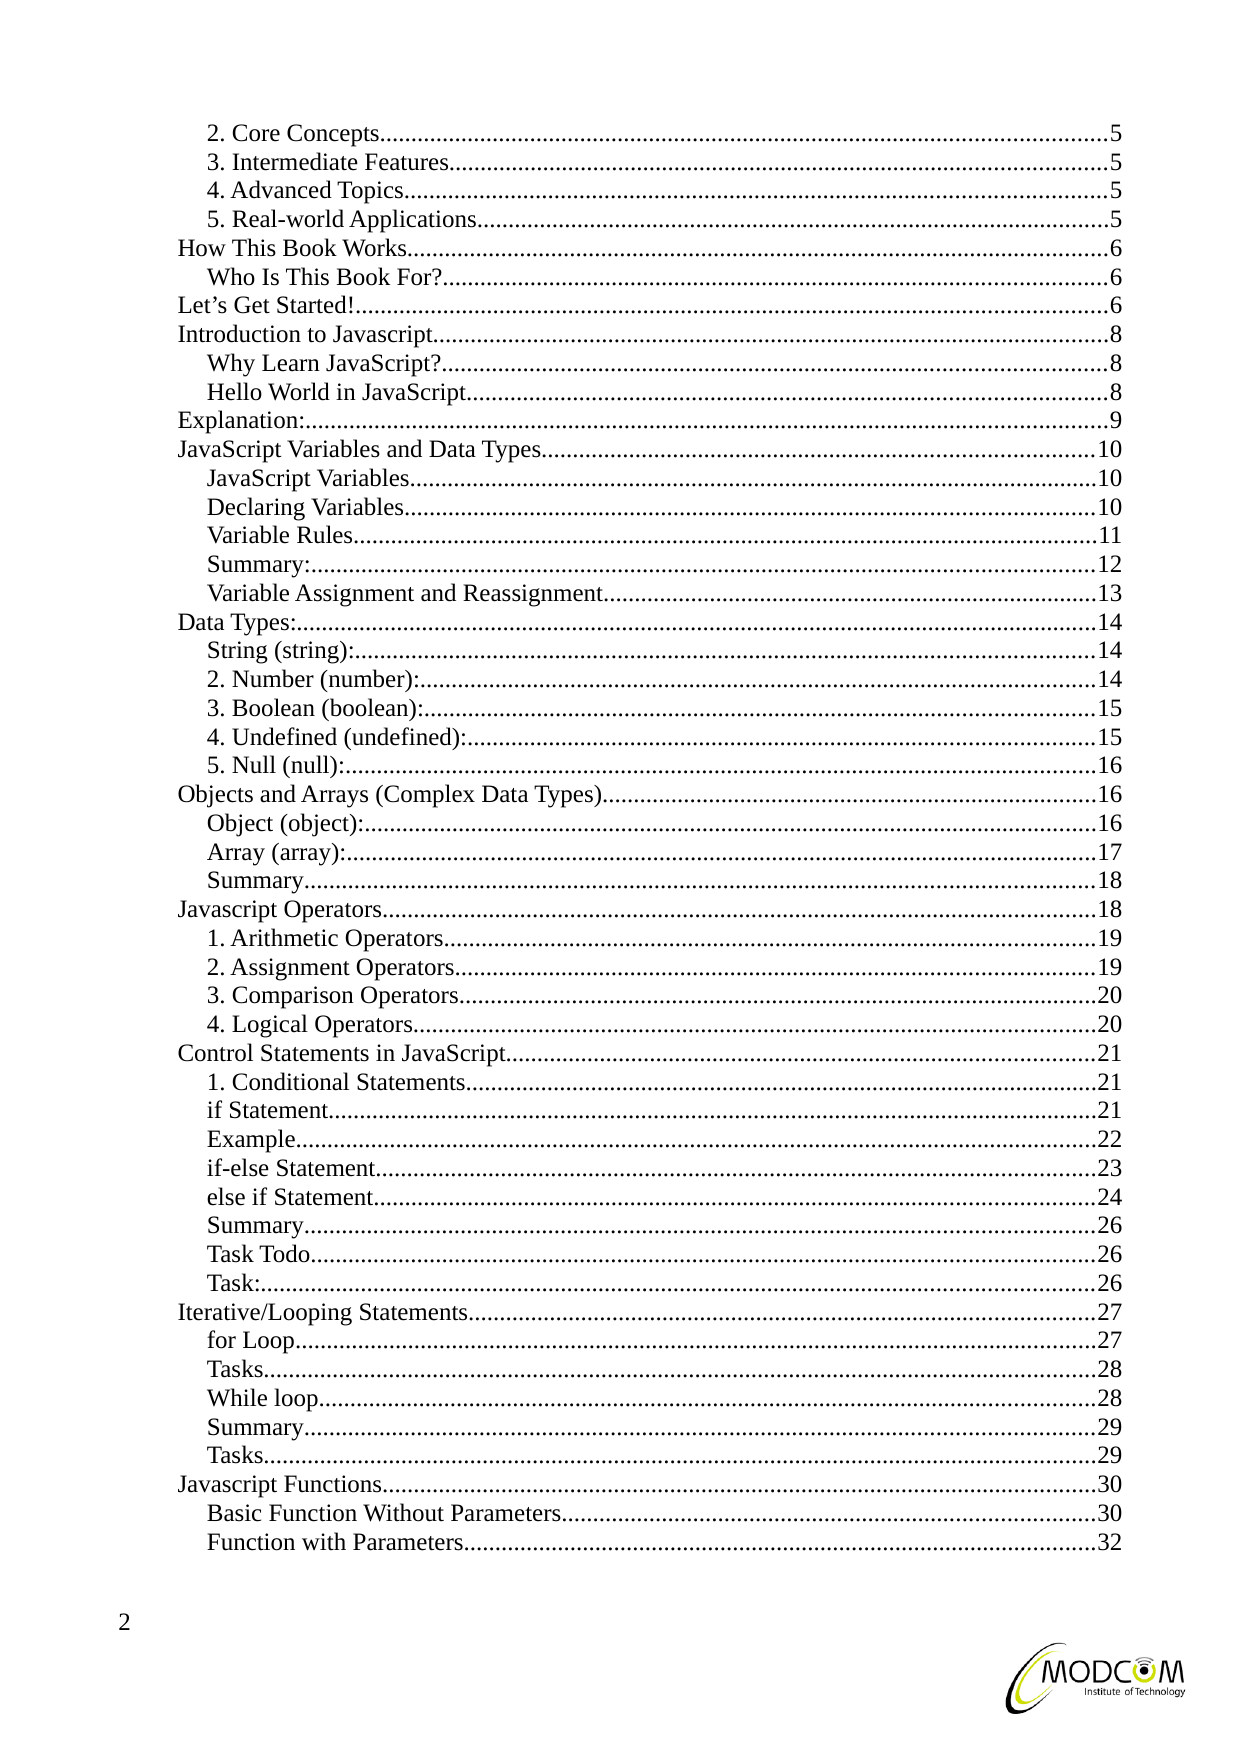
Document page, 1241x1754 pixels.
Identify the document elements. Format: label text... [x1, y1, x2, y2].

text Who Is This Book For? 6 [207, 262, 1122, 291]
text While loop 28 [207, 1383, 1122, 1412]
text Variable Assignment and Reassignment 13 [207, 578, 1122, 607]
text 3. Comparison Operators 20 [207, 981, 1122, 1009]
text Why Learn JavaScript? 8 [207, 348, 1122, 377]
text 4. Logical Operators 20 [207, 1009, 1122, 1038]
text Task: 26 [207, 1268, 1122, 1297]
text 1. Conditional Statements 21 [207, 1067, 1122, 1096]
text Objects and Arrays (Complex Data Types) 16 [177, 779, 1122, 808]
text Basic Function Without Parameters 30 [207, 1498, 1122, 1527]
picture [997, 1626, 1191, 1718]
text 5. Real-world Applications 5 [207, 204, 1122, 233]
text Variable Rules 11 [207, 521, 1122, 549]
text 4. Undefined (undefined): 15 [207, 722, 1122, 751]
text 3. Boolean (boolean): 15 [207, 693, 1122, 722]
text Hello World in JavaScript 8 [207, 377, 1122, 406]
text Let’s Get Started! 6 [177, 291, 1122, 319]
text Object (object): 16 [207, 808, 1122, 837]
text Declaring Variables 10 [207, 492, 1122, 521]
text Tasks 29 [207, 1441, 1122, 1469]
text 3. Intermediate Features 5 [207, 147, 1122, 176]
text 1. Arithmetic Operators 19 [207, 923, 1122, 952]
text Data Types: 14 [177, 607, 1122, 636]
text How This Book Works 6 [177, 233, 1122, 262]
text 4. Advanced Topics 5 [207, 176, 1122, 204]
text if-else Statement 23 [207, 1153, 1122, 1182]
text else if Statement 24 [207, 1182, 1122, 1211]
text 2. Assignment Operators 19 [207, 952, 1122, 981]
text Array (array): 17 [207, 837, 1122, 866]
text Summary: 12 [207, 549, 1122, 578]
text JavaScript Variables 10 [207, 463, 1122, 492]
text Tasks 28 [207, 1354, 1122, 1383]
text Summary 26 [207, 1211, 1122, 1239]
text Summary 29 [207, 1412, 1122, 1441]
text Iterative/Looping Statements 27 [177, 1297, 1122, 1326]
text String (string): 14 [207, 636, 1122, 664]
text Control Statements in JavaScript 21 [177, 1038, 1122, 1067]
text if Statement 21 [207, 1096, 1122, 1124]
text 5. Null (null): 16 [207, 751, 1122, 779]
text Javascript Operators 18 [177, 894, 1122, 923]
text Function with Parameters 32 [207, 1527, 1122, 1556]
text Introduction to Javascript 8 [177, 319, 1122, 348]
text for Loop 27 [207, 1326, 1122, 1354]
text Task Todo 26 [207, 1239, 1122, 1268]
text Example 22 [207, 1124, 1122, 1153]
text 2. Core Concepts 5 [207, 118, 1122, 147]
text Javascript Functions 30 [177, 1469, 1122, 1498]
text 2. Number (number): 14 [207, 664, 1122, 693]
text Explanation: 9 [177, 406, 1122, 434]
text JavaScript Variables and Data Types 10 [177, 434, 1122, 463]
text Summary 18 [207, 866, 1122, 894]
